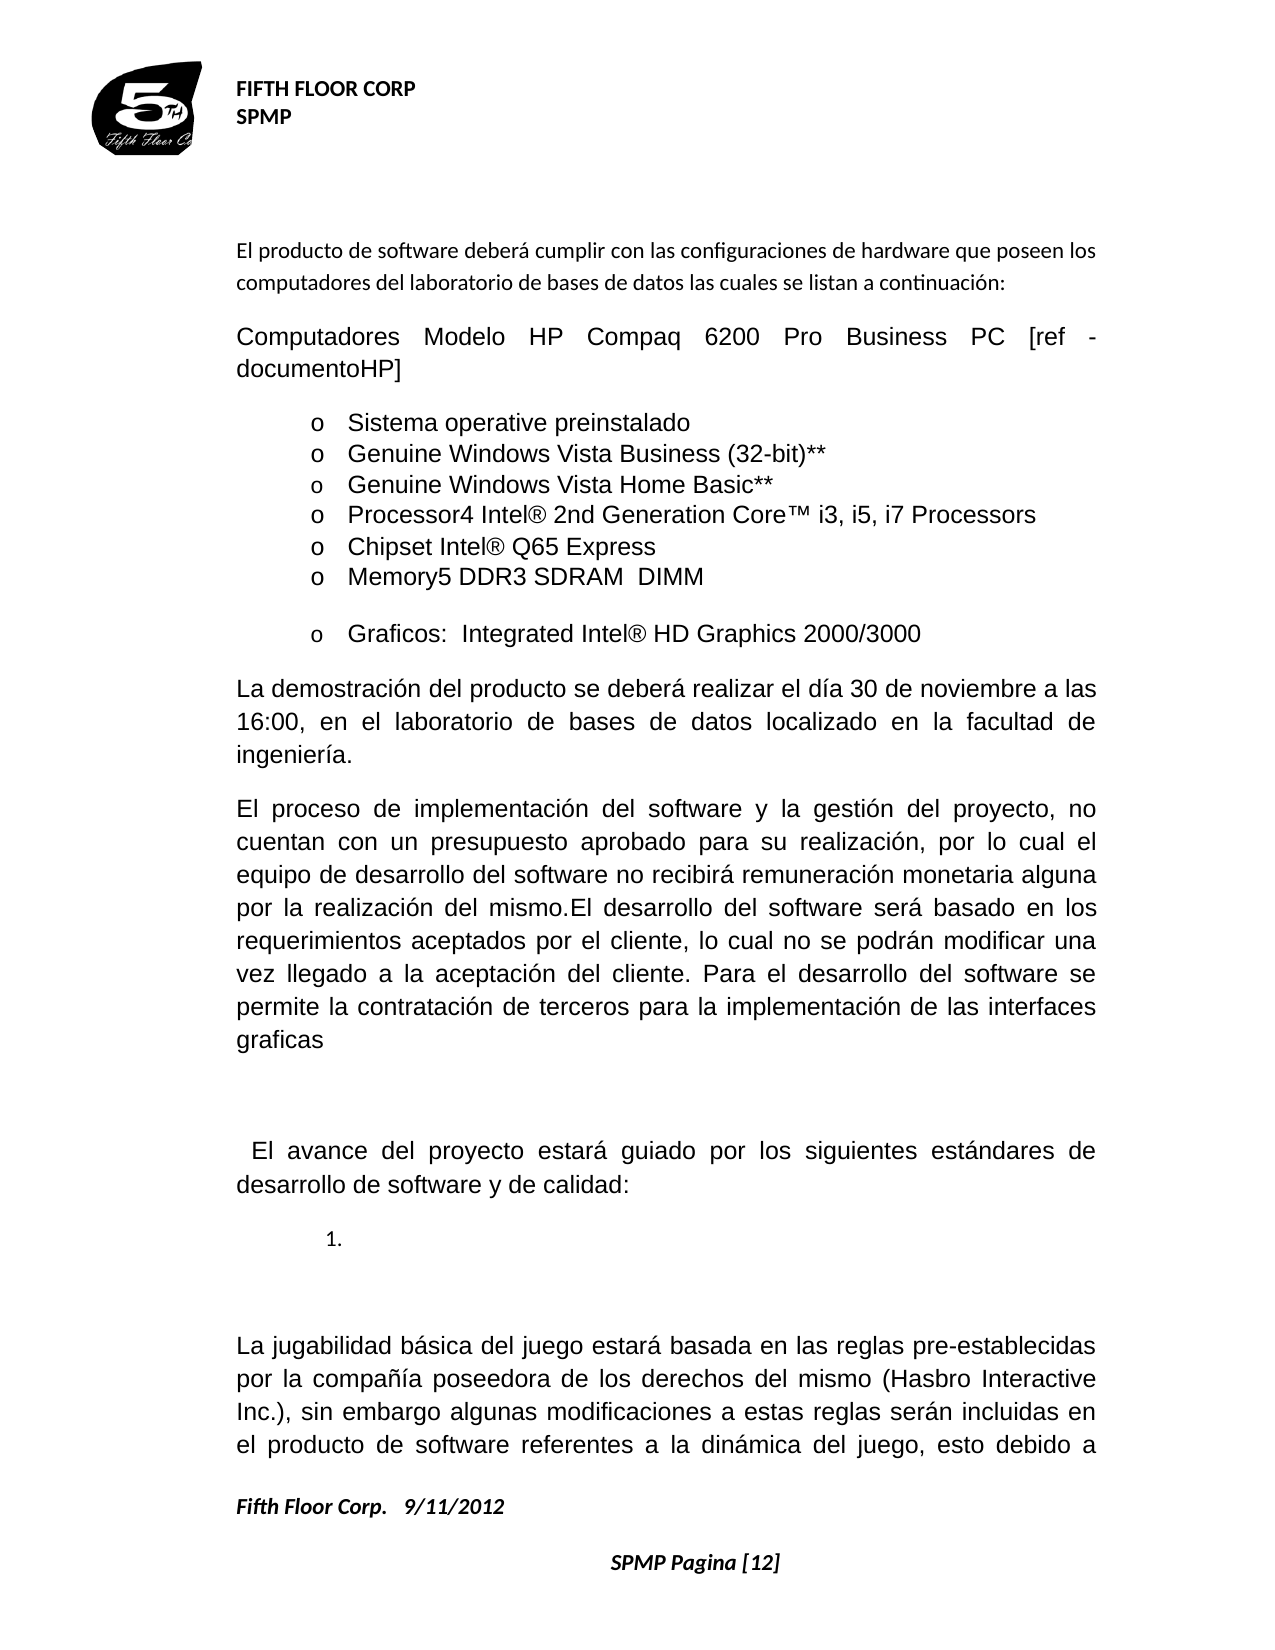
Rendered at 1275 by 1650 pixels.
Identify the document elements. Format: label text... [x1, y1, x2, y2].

text El avance del proyecto estará guiado por los siguientes estándares de desarrollo de software y de calidad: [236, 1132, 1098, 1199]
text La demostración del producto se deberá realizar el día 30 de noviembre a las 16:00, en el laboratorio de bases de datos localizado en la facultad de ingeniería. [236, 674, 1098, 769]
text El proceso de implementación del software y la gestión del proyecto, no cuentan con un presupuesto aprobado para su realización, por lo cual el equipo de desarrollo del software no recibirá remuneración monetaria alguna por la realización del mismo.El desarrollo del software será basado en los requerimientos aceptados por el cliente, lo cual no se podrán modificar una vez llegado a la aceptación del cliente. Para el desarrollo del software se permite la contratación de terceros para la implementación de las interfaces graficas [236, 794, 1098, 1054]
list Genuine Windows Vista Home Basic** [310, 470, 1098, 501]
text Computadores Modelo HP Compaq 6200 Pro Business PC [ref - documentoHP] [236, 321, 1098, 383]
list Graficos: Integrated Intel® HD Graphics 2000/3000 [310, 619, 1098, 649]
text La jugabilidad básica del juego estará basada en las reglas pre-establecidas por la compañía poseedora de los derechos del mismo (Hasbro Interactive Inc.), sin embargo algunas modificaciones a estas reglas serán incluidas en el producto de software referentes a la dinámica del juego, esto debido a [236, 1331, 1098, 1459]
text El producto de software deberá cumplir con las configuraciones de hardware que poseen los computadores del laboratorio de bases de datos las cuales se listan a continuación: [236, 236, 1098, 296]
list Chipset Intel® Q65 Express [310, 531, 1098, 562]
list Memory5 DDR3 SDRAM DIMM [310, 562, 1098, 593]
list Processor4 Intel® 2nd Generation Core™ i3, i5, i7 Processors [310, 501, 1098, 531]
list Genuine Windows Vista Business (32-bit)** [310, 439, 1098, 470]
list Sistema operative preinstalado [310, 408, 1098, 439]
